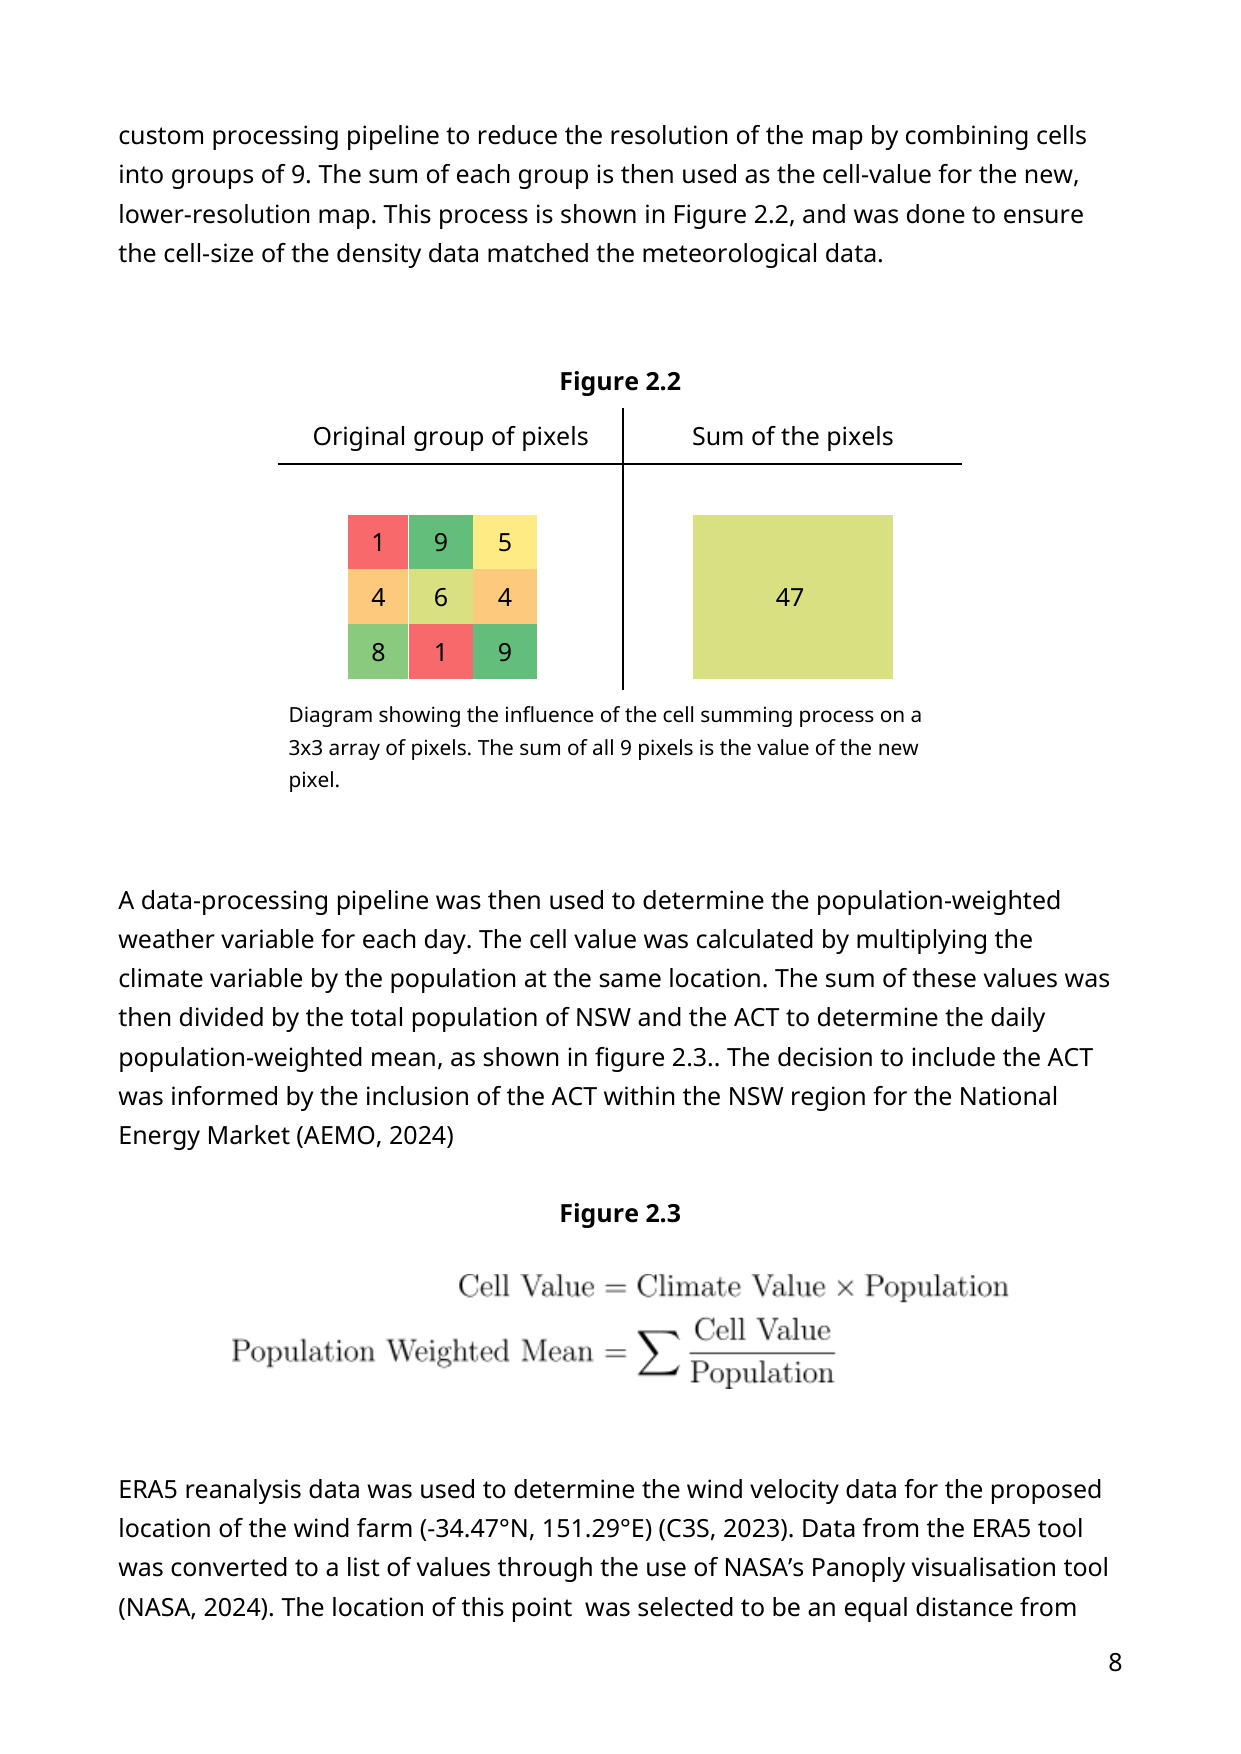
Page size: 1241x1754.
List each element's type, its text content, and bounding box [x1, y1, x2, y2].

table_cell [624, 465, 962, 690]
picture [231, 1274, 1009, 1389]
table_cell 47 [754, 569, 826, 624]
table_cell [278, 465, 622, 690]
table_cell 1 [409, 624, 473, 679]
table_header 5 [473, 515, 537, 569]
table_cell [693, 569, 754, 624]
text ERA5 reanalysis data was used to determine the wind velocity data for the proposed location of the wind farm (-34.47°N, 151.29°E) (C3S, 2023). Data from the ERA5 tool was converted to a list of values through the use of NASA’s Panoply visualisation tool (NASA, 2024). The location of this point was selected to be an equal distance from [118, 1472, 1122, 1623]
text custom processing pipeline to reduce the resolution of the map by combining cells into groups of 9. The sum of each group is then used as the cell-value for the new, lower-resolution map. This process is shown in Figure 2.2, and was done to ensure the cell-size of the density data matched the meteorological data. [118, 118, 1122, 269]
table_cell Sum of the pixels [624, 408, 962, 463]
table_cell Original group of pixels [278, 408, 622, 463]
table_cell 8 [348, 624, 408, 679]
table_cell [693, 624, 754, 679]
table_header [693, 515, 754, 569]
table_cell 9 [473, 624, 537, 679]
table_header [826, 515, 893, 569]
text A data-processing pipeline was then used to determine the population-weighted weather variable for each day. The cell value was calculated by multiplying the climate variable by the population at the same location. The sum of these values was then divided by the total population of NSW and the ACT to determine the daily population-weighted mean, as shown in figure 2.3.. The decision to include the ACT was informed by the inclusion of the ACT within the NSW region for the National Energy Market (AEMO, 2024) [118, 882, 1122, 1152]
table_header [754, 515, 826, 569]
table_header 9 [409, 515, 473, 569]
table_header 1 [348, 515, 408, 569]
table_cell 4 [473, 569, 537, 624]
table_cell 4 [348, 569, 408, 624]
text Figure 2.3 [118, 1196, 1122, 1230]
table_cell [826, 624, 893, 679]
table_header Figure 2.2 [278, 353, 962, 408]
table_cell [826, 569, 893, 624]
table_cell 6 [409, 569, 473, 624]
table_cell Diagram showing the influence of the cell summing process on a 3x3 array of pixels. The sum of all 9 pixels is the value of the new pixel. [278, 690, 962, 804]
table_cell [754, 624, 826, 679]
